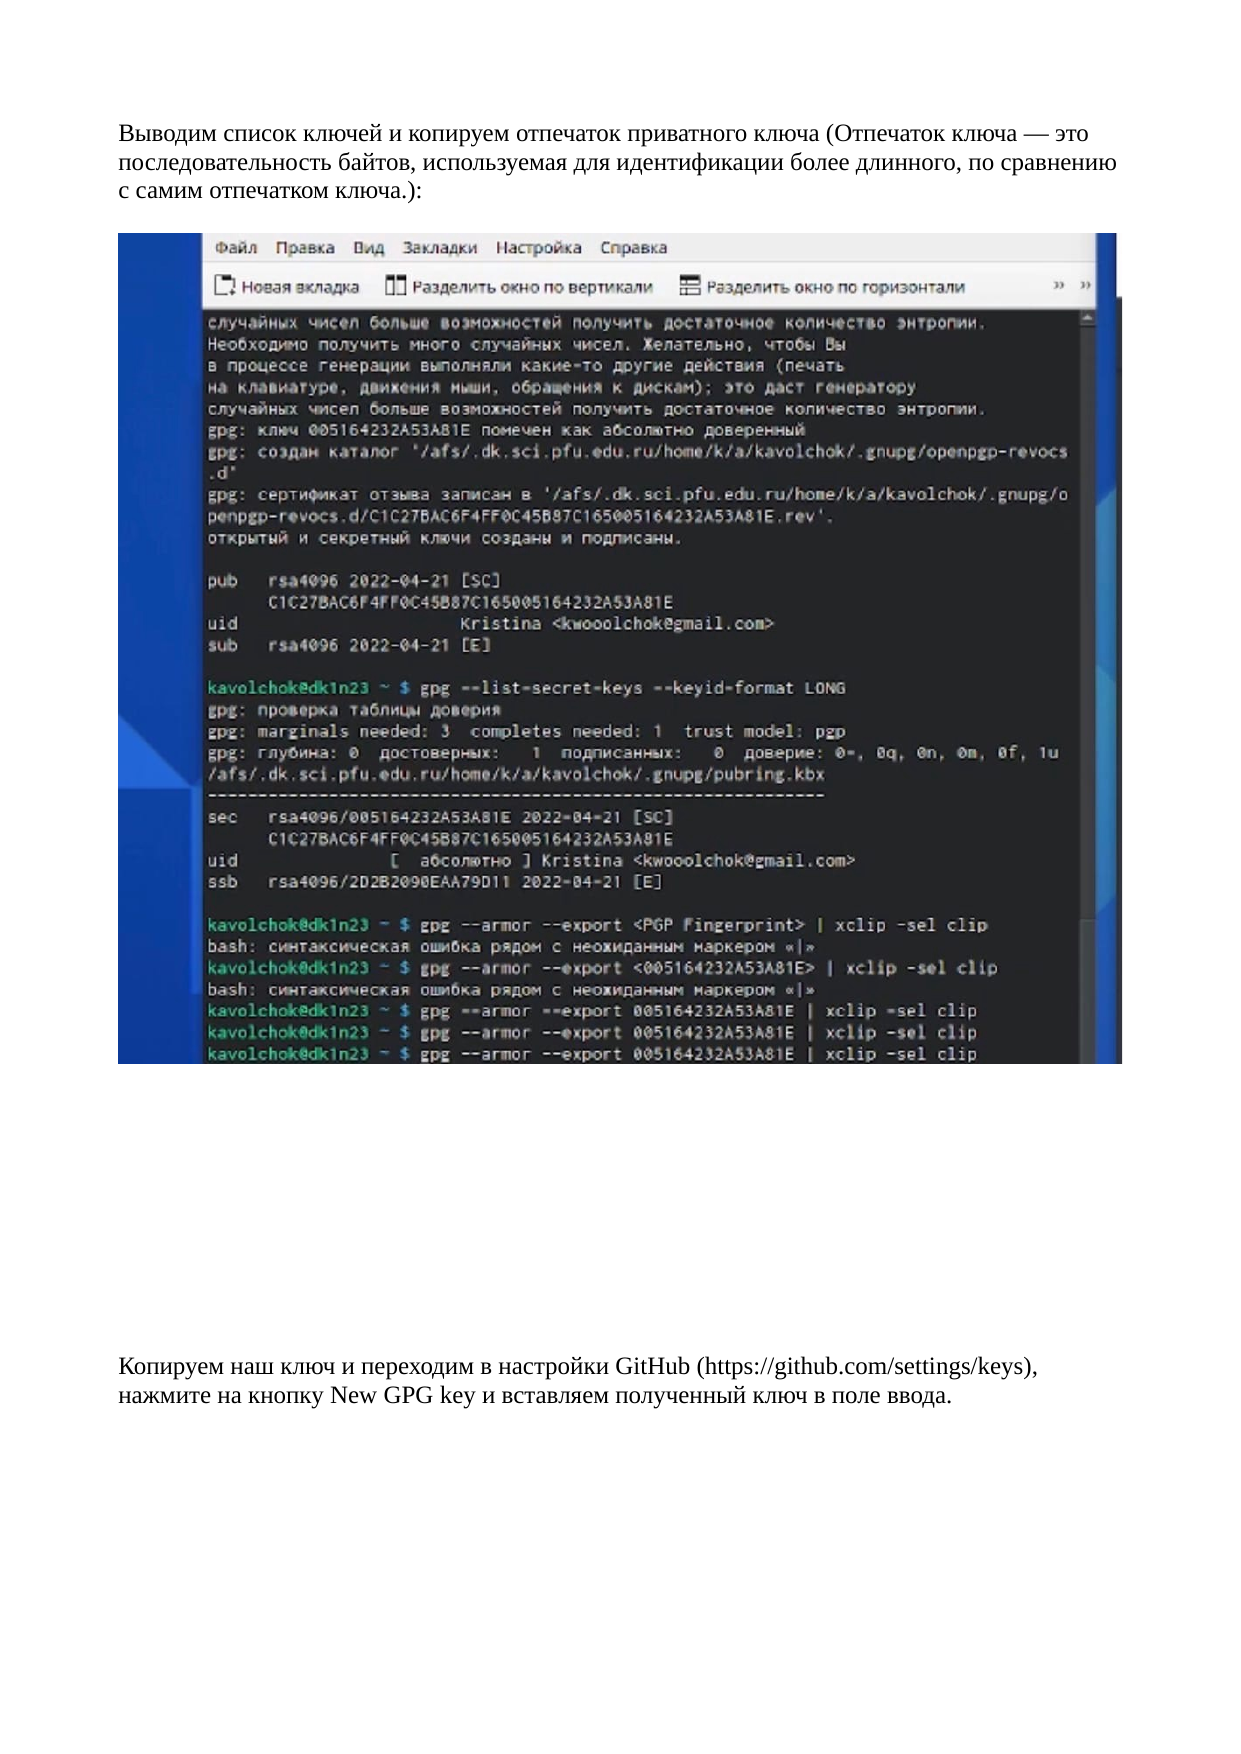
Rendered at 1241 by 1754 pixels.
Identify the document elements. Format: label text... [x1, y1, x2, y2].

picture [118, 233, 1123, 1064]
text Выводим список ключей и копируем отпечаток приватного ключа (Отпечаток ключа — это последовательность байтов, используемая для идентификации более длинного, по сравнению с самим отпечатком ключа.): [118, 118, 1122, 204]
text Копируем наш ключ и переходим в настройки GitHub (https://github.com/settings/keys), нажмите на кнопку New GPG key и вставляем полученный ключ в поле ввода. [118, 1351, 1122, 1409]
